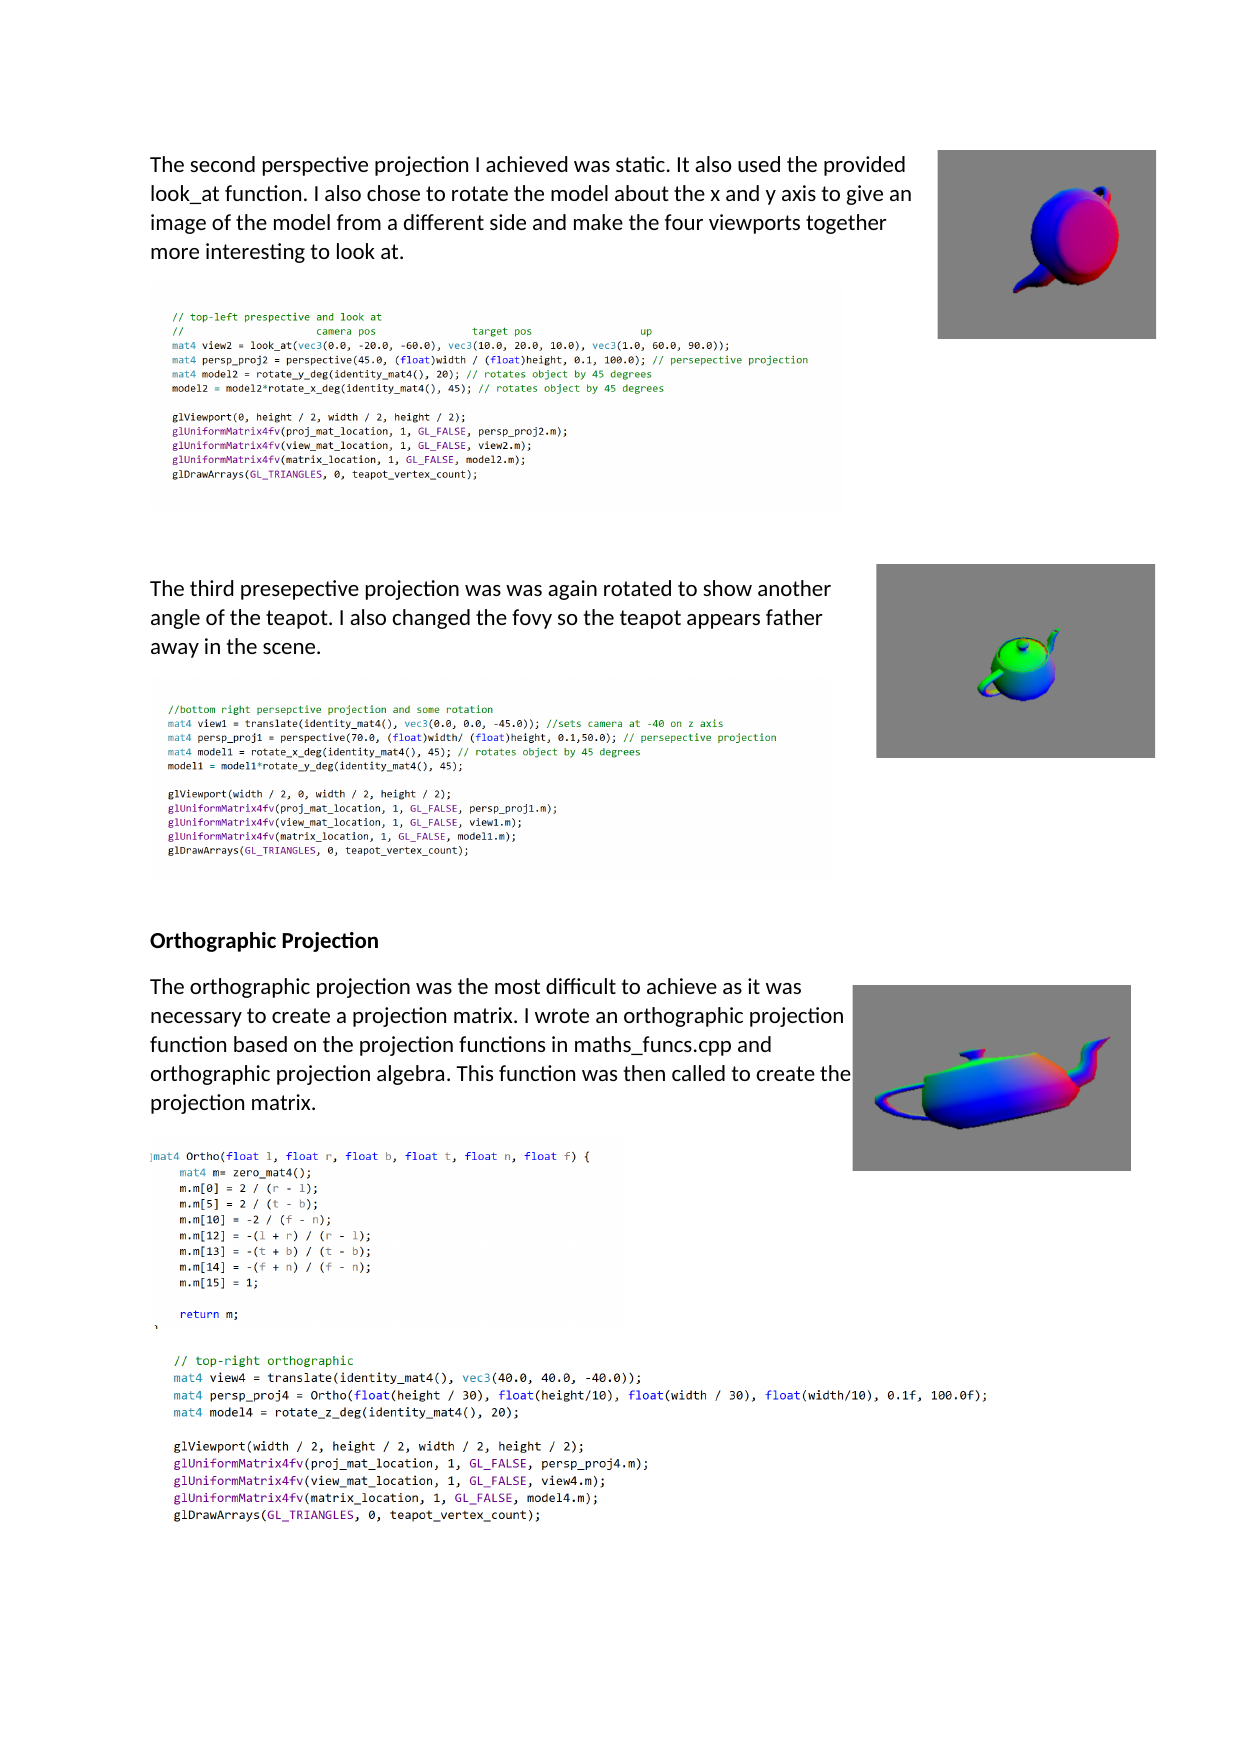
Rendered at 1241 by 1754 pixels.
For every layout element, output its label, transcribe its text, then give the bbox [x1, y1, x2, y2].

text The second perspective projection I achieved was static. It also used the provided look_at function. I also chose to rotate the model about the x and y axis to give an image of the model from a different side and make the four viewports together more interesting to look at. [150, 150, 937, 265]
text Orthographic Projection [150, 926, 1090, 954]
text The third presepective projection was was again rotated to show another angle of the teapot. I also changed the fovy so the teapot appears father away in the scene. [150, 574, 876, 660]
text The orthographic projection was the most difficult to achieve as it was necessary to create a projection matrix. I wrote an orthographic projection function based on the projection functions in maths_funcs.cpp and orthographic projection algebra. This function was then called to create the projection matrix. [150, 972, 1090, 1116]
